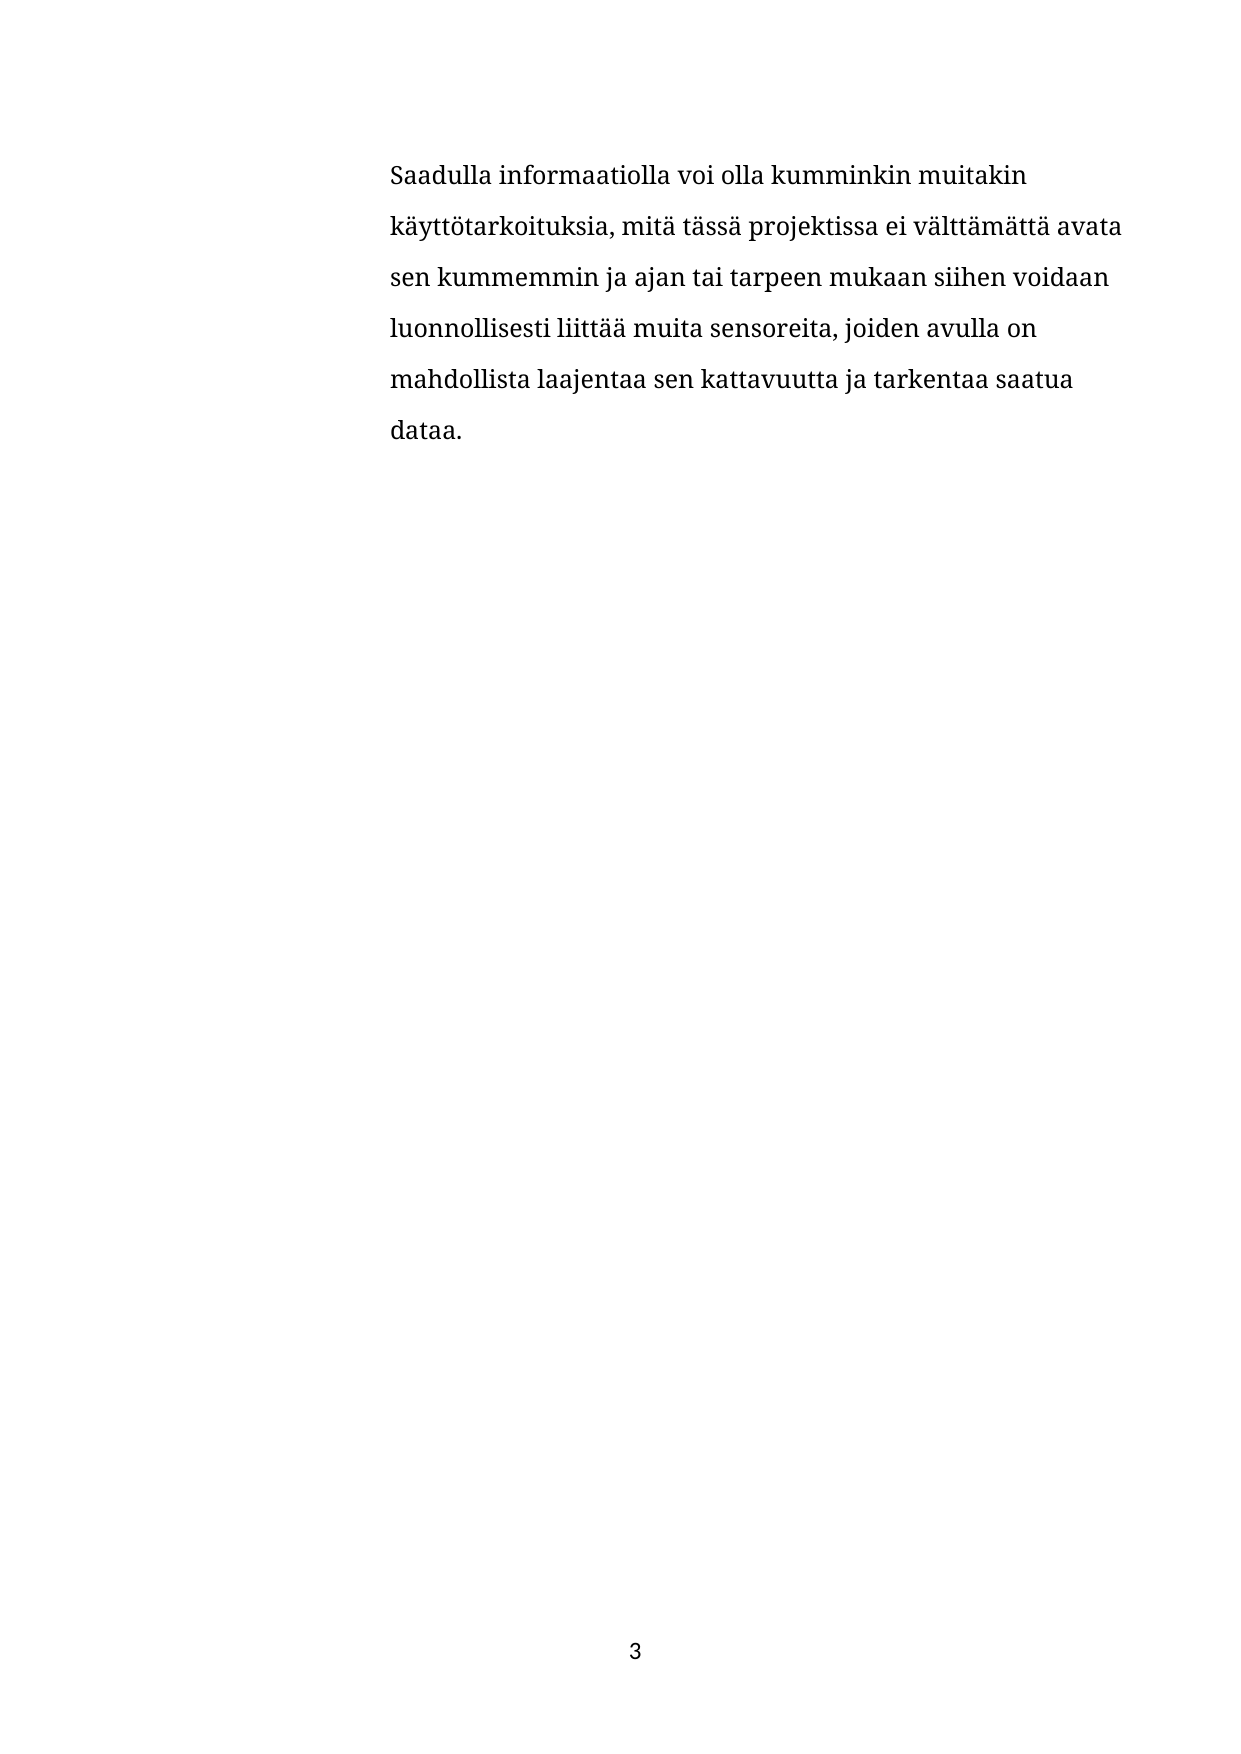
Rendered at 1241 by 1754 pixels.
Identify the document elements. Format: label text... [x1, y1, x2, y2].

text Saadulla informaatiolla voi olla kumminkin muitakin käyttötarkoituksia, mitä tässä projektissa ei välttämättä avata sen kummemmin ja ajan tai tarpeen mukaan siihen voidaan luonnollisesti liittää muita sensoreita, joiden avulla on mahdollista laajentaa sen kattavuutta ja tarkentaa saatua dataa. [390, 158, 1152, 447]
